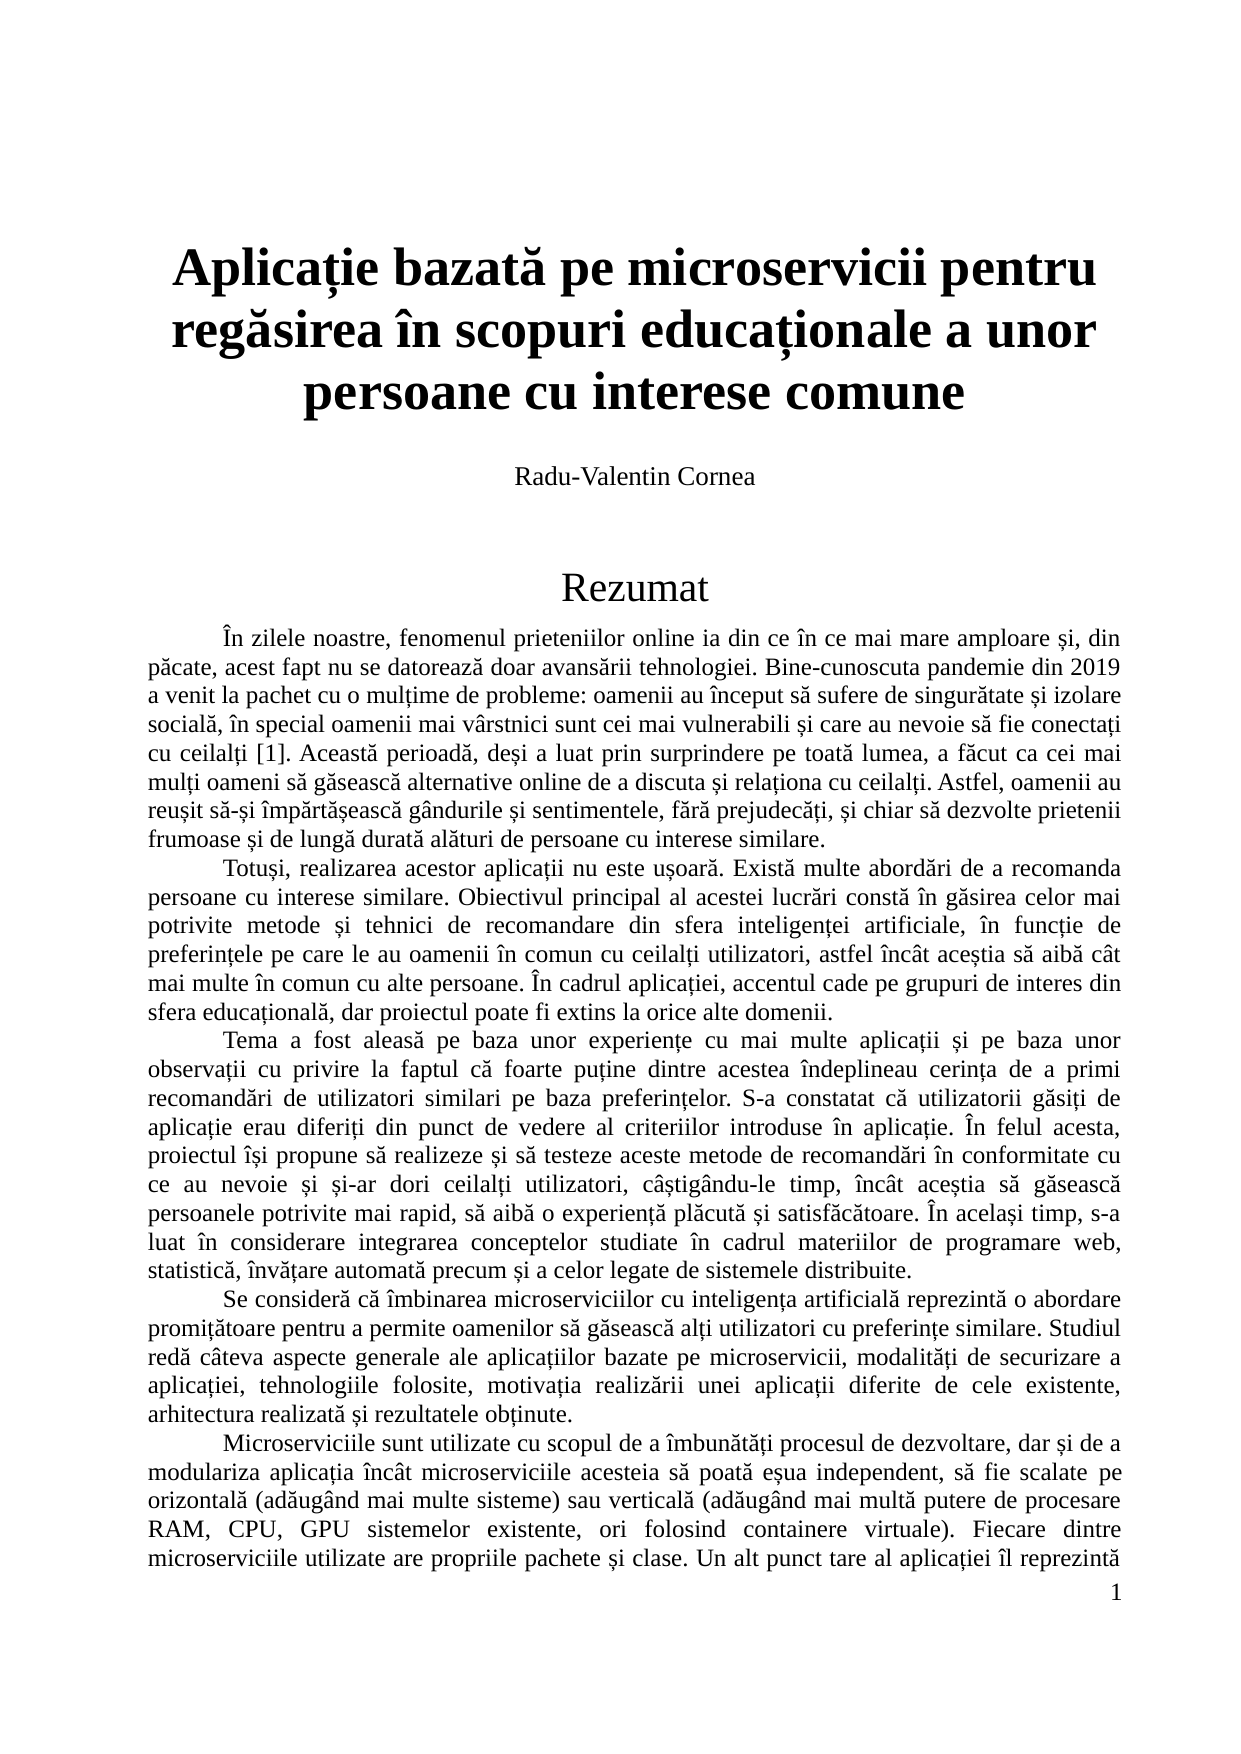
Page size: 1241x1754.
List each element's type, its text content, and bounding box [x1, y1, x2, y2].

text Aplicație bazată pe microservicii pentru regăsirea în scopuri educaționale a unor persoane cu interese comune [148, 234, 1122, 421]
text În zilele noastre, fenomenul prieteniilor online ia din ce în ce mai mare amploare și, din păcate, acest fapt nu se datorează doar avansării tehnologiei. Bine-cunoscuta pandemie din 2019 a venit la pachet cu o mulțime de probleme: oamenii au început să sufere de singurătate și izolare socială, în special oamenii mai vârstnici sunt cei mai vulnerabili și care au nevoie să fie conectați cu ceilalți [1]. Această perioadă, deși a luat prin surprindere pe toată lumea, a făcut ca cei mai mulți oameni să găsească alternative online de a discuta și relaționa cu ceilalți. Astfel, oamenii au reușit să-și împărtășească gândurile și sentimentele, fără prejudecăți, și chiar să dezvolte prietenii frumoase și de lungă durată alături de persoane cu interese similare. [148, 623, 1122, 853]
subtitle Rezumat [148, 563, 1122, 611]
text Microserviciile sunt utilizate cu scopul de a îmbunătăți procesul de dezvoltare, dar și de a modulariza aplicația încât microserviciile acesteia să poată eșua independent, să fie scalate pe orizontală (adăugând mai multe sisteme) sau verticală (adăugând mai multă putere de procesare RAM, CPU, GPU sistemelor existente, ori folosind containere virtuale). Fiecare dintre microserviciile utilizate are propriile pachete și clase. Un alt punct tare al aplicației îl reprezintă [148, 1428, 1122, 1572]
text Tema a fost aleasă pe baza unor experiențe cu mai multe aplicații și pe baza unor observații cu privire la faptul că foarte puține dintre acestea îndeplineau cerința de a primi recomandări de utilizatori similari pe baza preferințelor. S-a constatat că utilizatorii găsiți de aplicație erau diferiți din punct de vedere al criteriilor introduse în aplicație. În felul acesta, proiectul își propune să realizeze și să testeze aceste metode de recomandări în conformitate cu ce au nevoie și și-ar dori ceilalți utilizatori, câștigându-le timp, încât aceștia să găsească persoanele potrivite mai rapid, să aibă o experiență plăcută și satisfăcătoare. În același timp, s-a luat în considerare integrarea conceptelor studiate în cadrul materiilor de programare web, statistică, învățare automată precum și a celor legate de sistemele distribuite. [148, 1026, 1122, 1284]
text Totuși, realizarea acestor aplicații nu este ușoară. Există multe abordări de a recomanda persoane cu interese similare. Obiectivul principal al acestei lucrări constă în găsirea celor mai potrivite metode și tehnici de recomandare din sfera inteligenței artificiale, în funcție de preferințele pe care le au oamenii în comun cu ceilalți utilizatori, astfel încât aceștia să aibă cât mai multe în comun cu alte persoane. În cadrul aplicației, accentul cade pe grupuri de interes din sfera educațională, dar proiectul poate fi extins la orice alte domenii. [148, 853, 1122, 1026]
text Se consideră că îmbinarea microserviciilor cu inteligența artificială reprezintă o abordare promițătoare pentru a permite oamenilor să găsească alți utilizatori cu preferințe similare. Studiul redă câteva aspecte generale ale aplicațiilor bazate pe microservicii, modalități de securizare a aplicației, tehnologiile folosite, motivația realizării unei aplicații diferite de cele existente, arhitectura realizată și rezultatele obținute. [148, 1284, 1122, 1428]
text Radu-Valentin Cornea [148, 460, 1122, 491]
